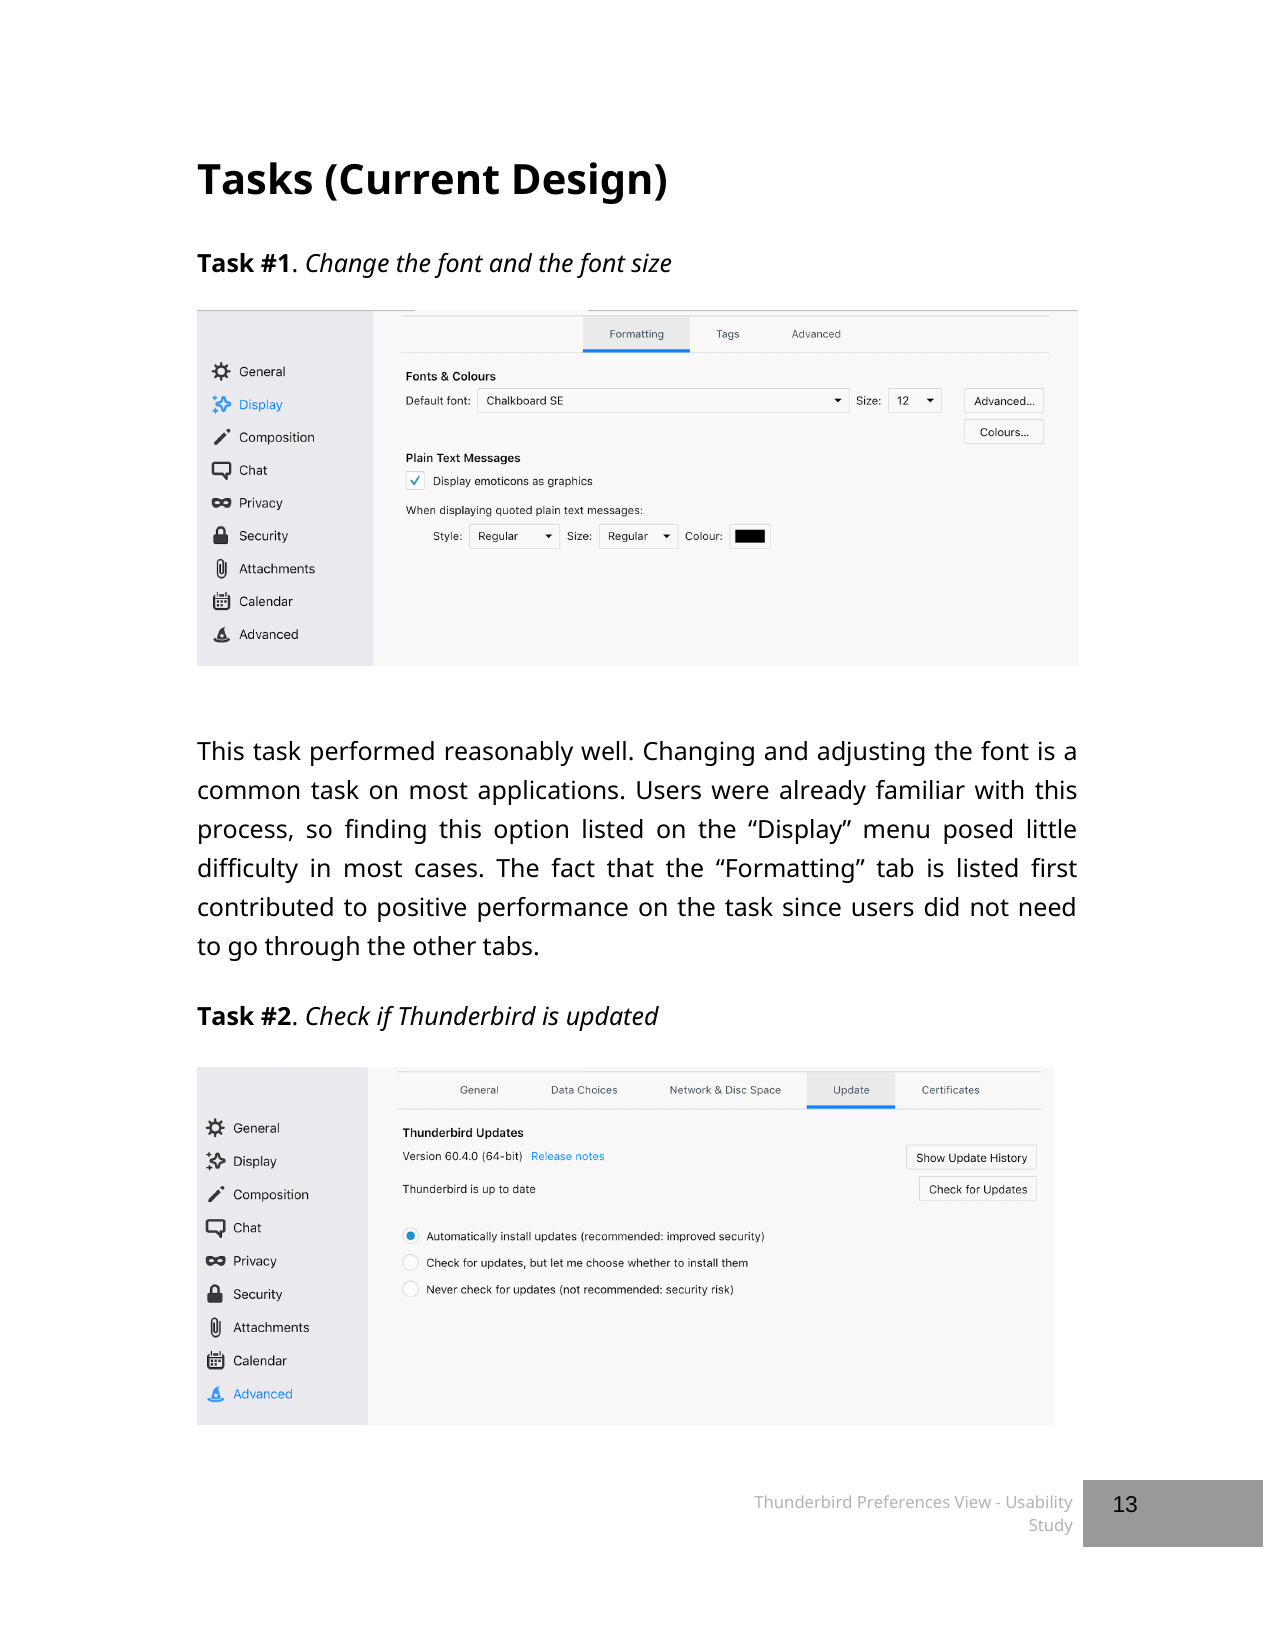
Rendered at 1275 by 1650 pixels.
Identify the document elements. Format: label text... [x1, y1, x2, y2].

text Task #1. Change the font and the font size [197, 246, 1079, 280]
text This task performed reasonably well. Changing and adjusting the font is a common task on most applications. Users were already familiar with this process, so finding this option listed on the “Display” menu posed little difficulty in most cases. The fact that the “Formatting” tab is listed first contributed to positive performance on the task since users did not need to go through the other tabs. [197, 733, 1079, 963]
picture [196, 310, 1079, 546]
subtitle Tasks (Current Design) [197, 150, 1087, 207]
picture [196, 1067, 1054, 1307]
text Task #2. Check if Thunderbird is updated [197, 998, 1079, 1032]
